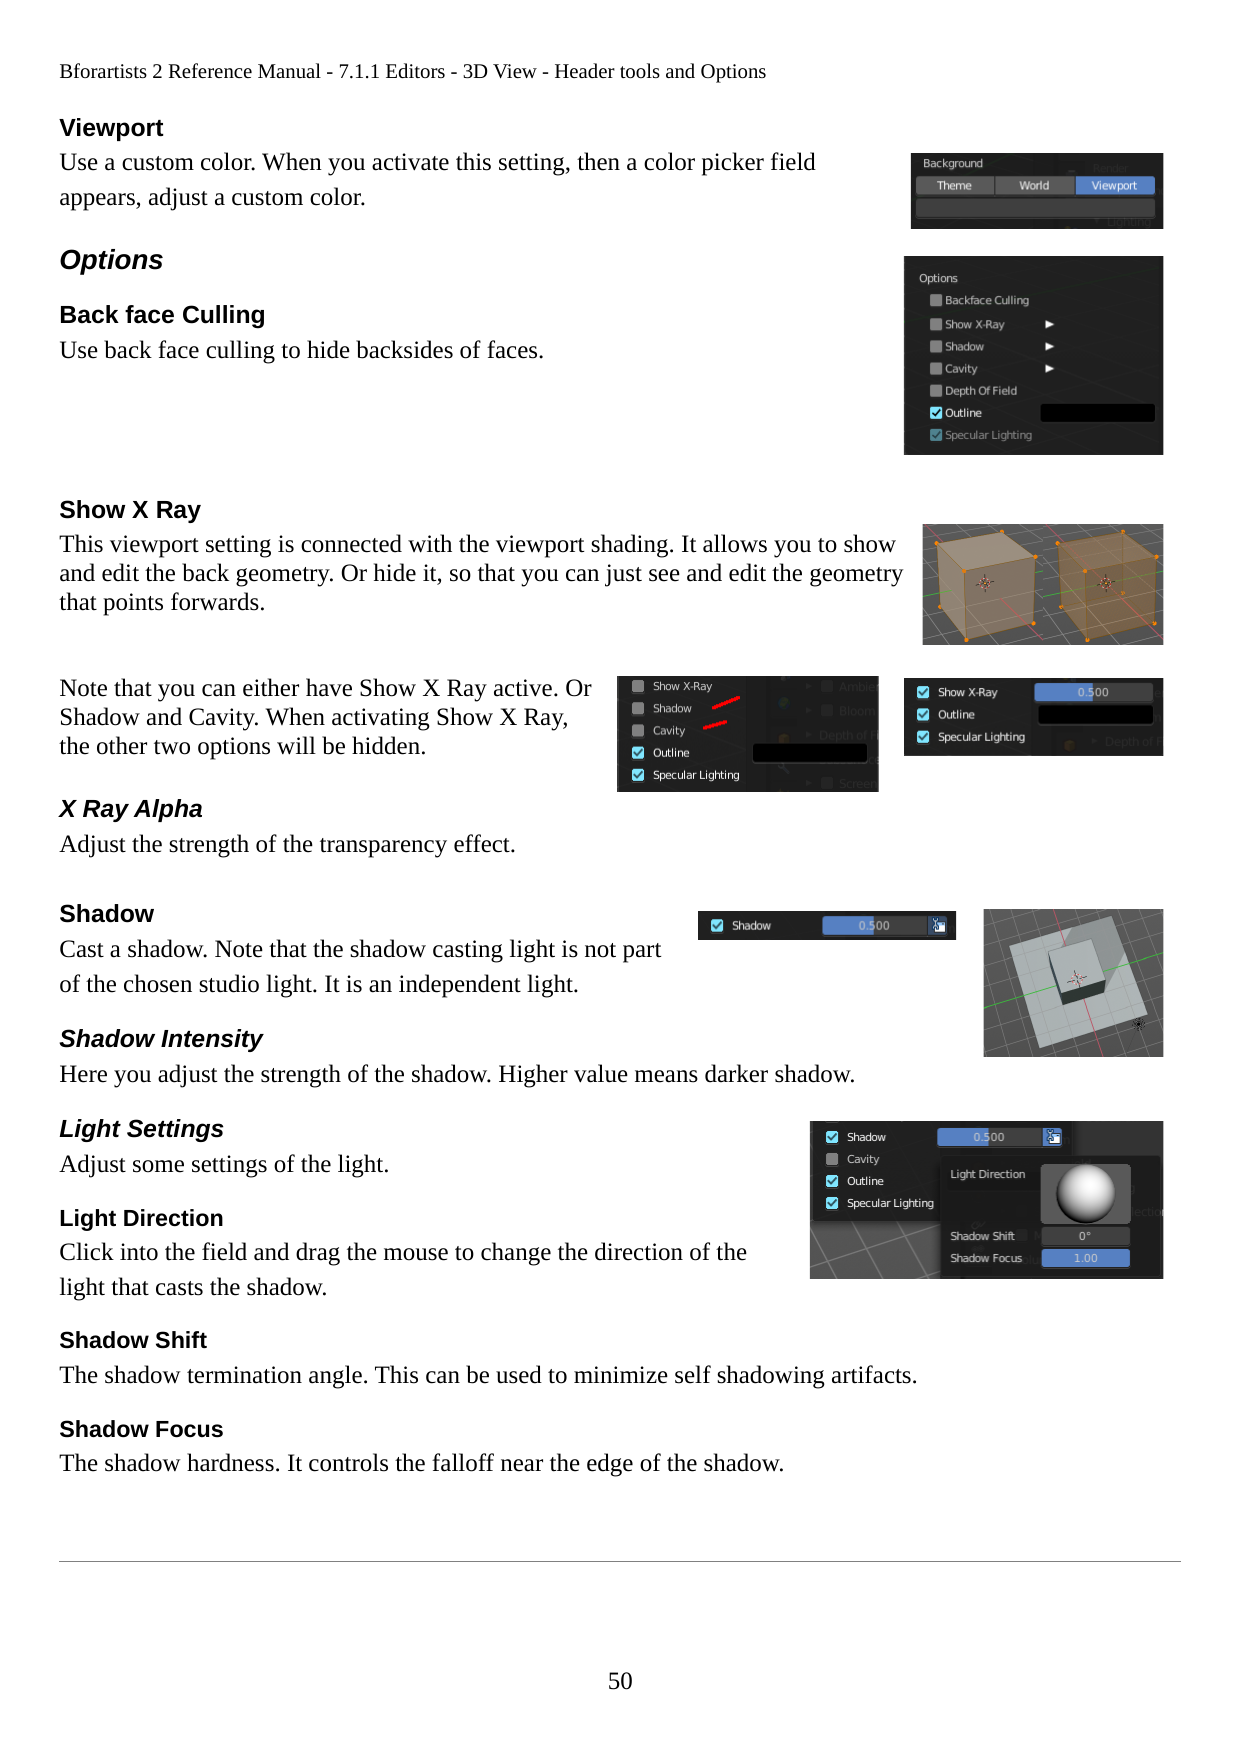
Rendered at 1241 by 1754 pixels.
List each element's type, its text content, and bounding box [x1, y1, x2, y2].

subtitle [1164, 1204, 1181, 1231]
text Adjust the strength of the transparency effect. [59, 829, 1181, 858]
text Cast a shadow. Note that the shadow casting light is not part of the chosen studio light. It is an independent light. [59, 934, 983, 997]
text This viewport setting is connected with the viewport shading. It allows you to show and edit the back geometry. Or hide it, so that you can just see and edit the geometry that points forwards. [59, 529, 922, 616]
picture [617, 676, 879, 792]
picture [922, 524, 1164, 645]
subtitle Shadow Shift [59, 1327, 1181, 1354]
subtitle X Ray Alpha [59, 794, 1181, 823]
subtitle [1164, 1024, 1181, 1052]
picture [809, 1121, 1164, 1279]
text The shadow termination angle. This can be used to minimize self shadowing artifacts. [59, 1360, 1181, 1389]
subtitle Shadow [59, 899, 1181, 928]
picture [903, 256, 1164, 455]
text Adjust some settings of the light. [59, 1149, 809, 1178]
subtitle [1164, 300, 1181, 329]
picture [983, 909, 1164, 1057]
picture [910, 153, 1164, 229]
text Click into the field and drag the mouse to change the direction of the light that casts the shadow. [59, 1237, 1181, 1300]
subtitle Shadow Intensity [59, 1024, 983, 1052]
subtitle Light Settings [59, 1114, 1181, 1143]
text The shadow hardness. It controls the falloff near the edge of the shadow. [59, 1448, 1181, 1477]
picture [904, 678, 1164, 756]
subtitle Back face Culling [59, 300, 903, 329]
subtitle Shadow Focus [59, 1415, 1181, 1442]
subtitle Show X Ray [59, 495, 1181, 523]
picture [698, 911, 957, 940]
text Note that you can either have Show X Ray active. Or Shadow and Cavity. When activating Show X Ray, the other two options will be hidden. [59, 673, 1181, 759]
text Use back face culling to hide backsides of faces. [59, 335, 903, 364]
subtitle Options [59, 243, 1181, 275]
text Use a custom color. When you activate this setting, then a color picker field appears, adjust a custom color. [59, 147, 1181, 211]
subtitle Light Direction [59, 1204, 809, 1231]
text Here you adjust the strength of the shadow. Higher value means darker shadow. [59, 1059, 1181, 1087]
subtitle Viewport [59, 113, 1181, 141]
